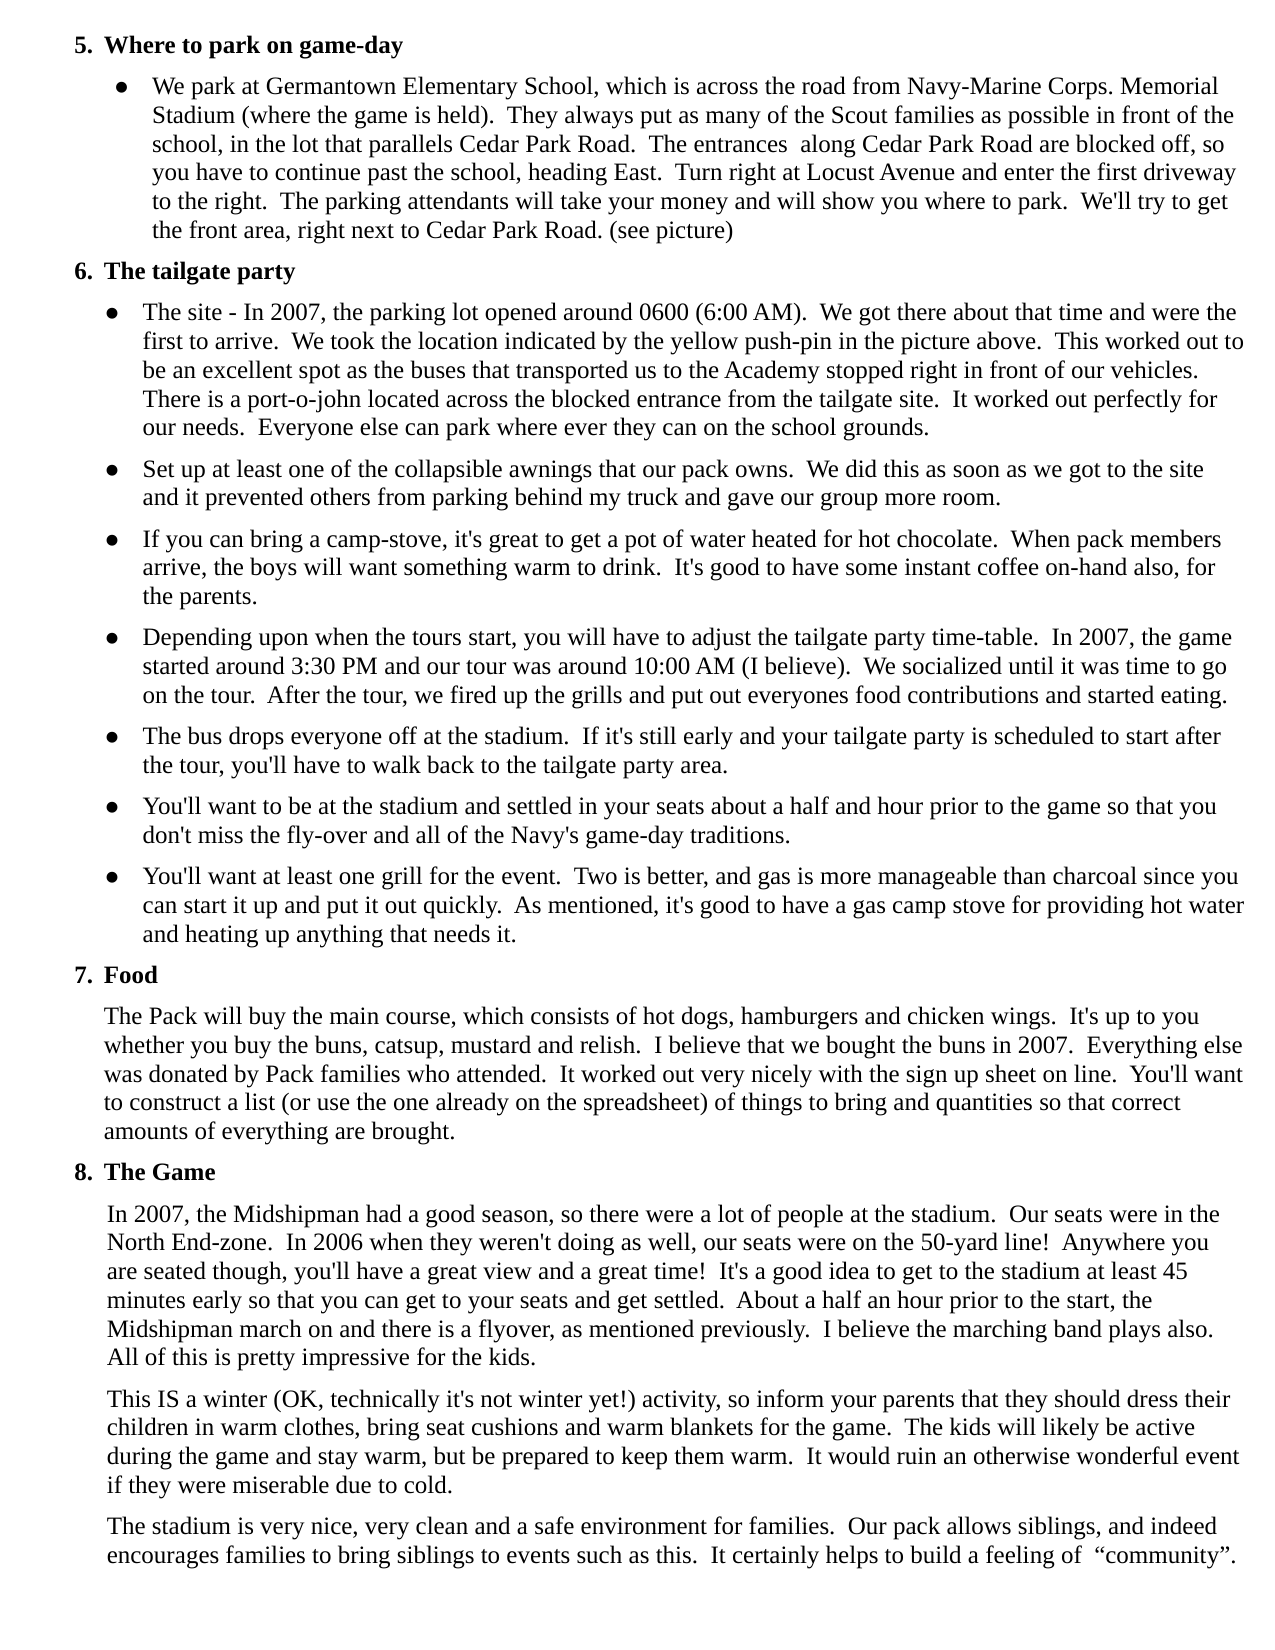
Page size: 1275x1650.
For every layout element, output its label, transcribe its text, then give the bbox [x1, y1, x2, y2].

list The Game [74, 1157, 1245, 1186]
list The site - In 2007, the parking lot opened around 0600 (6:00 AM). We got there about that time and were the first to arrive. We took the location indicated by the yellow push-pin in the picture above. This worked out to be an excellent spot as the buses that transported us to the Academy stopped right in front of our vehicles. There is a port-o-john located across the blocked entrance from the tailgate site. It worked out perfectly for our needs. Everyone else can park where ever they can on the school grounds. [105, 297, 1245, 441]
list Food [74, 960, 1245, 989]
text The stadium is very nice, very clean and a safe environment for families. Our pack allows siblings, and indeed encourages families to bring siblings to events such as this. It certainly helps to build a feeling of “community”. [107, 1511, 1245, 1569]
text In 2007, the Midshipman had a good season, so there were a lot of people at the stadium. Our seats were in the North End-zone. In 2006 when they weren't doing as well, our seats were on the 50-yard line! Anywhere you are seated though, you'll have a great view and a great time! It's a good idea to get to the stadium at least 45 minutes early so that you can get to your seats and get settled. About a half an hour prior to the start, the Midshipman march on and there is a flyover, as mentioned previously. I believe the marching band plays also. All of this is pretty impressive for the kids. [107, 1199, 1245, 1371]
list Where to park on game-day [74, 30, 1245, 59]
list The bus drops everyone off at the stadium. If it's still early and your tailgate party is scheduled to start after the tour, you'll have to walk back to the tailgate party area. [105, 721, 1245, 779]
list The tailgate party [74, 256, 1245, 285]
text This IS a winter (OK, technically it's not winter yet!) activity, so inform your parents that they should dress their children in warm clothes, bring seat cushions and warm blankets for the game. The kids will likely be active during the game and stay warm, but be prepared to keep them warm. It would ruin an otherwise wonderful event if they were miserable due to cold. [107, 1384, 1245, 1499]
list Depending upon when the tours start, you will have to adjust the tailgate party time-table. In 2007, the game started around 3:30 PM and our tour was around 10:00 AM (I believe). We socialized until it was time to go on the tour. After the tour, we fired up the grills and put out everyones food contributions and started eating. [105, 622, 1245, 709]
list You'll want at least one grill for the event. Two is better, and gas is more manageable than charcoal since you can start it up and put it out quickly. As mentioned, it's good to have a gas camp stove for providing hot water and heating up anything that needs it. [105, 861, 1245, 947]
text The Pack will buy the main course, which consists of hot dogs, hamburgers and chicken wings. It's up to you whether you buy the buns, catsup, mustard and relish. I believe that we bought the buns in 2007. Everything else was donated by Pack families who attended. It worked out very nicely with the sign up sheet on line. You'll want to construct a list (or use the one already on the spreadsheet) of things to bring and quantities so that correct amounts of everything are brought. [103, 1001, 1245, 1145]
list You'll want to be at the stadium and settled in your seats about a half and hour prior to the game so that you don't miss the fly-over and all of the Navy's game-day traditions. [105, 791, 1245, 849]
list If you can bring a camp-stove, it's great to get a pot of water heated for hot chocolate. When pack members arrive, the boys will want something warm to drink. It's good to have some instant coffee on-hand also, for the parents. [105, 524, 1245, 610]
list We park at Germantown Elementary School, which is across the road from Navy-Marine Corps. Memorial Stadium (where the game is held). They always put as many of the Scout families as possible in front of the school, in the lot that parallels Cedar Park Road. The entrances along Cedar Park Road are blocked off, so you have to continue past the school, heading East. Turn right at Locust Avenue and enter the first driveway to the right. The parking attendants will take your money and will show you where to park. We'll try to get the front area, right next to Cedar Park Road. (see picture) [114, 71, 1245, 244]
list Set up at least one of the collapsible awnings that our pack owns. We did this as soon as we got to the site and it prevented others from parking behind my truck and gave our group more room. [105, 454, 1245, 511]
